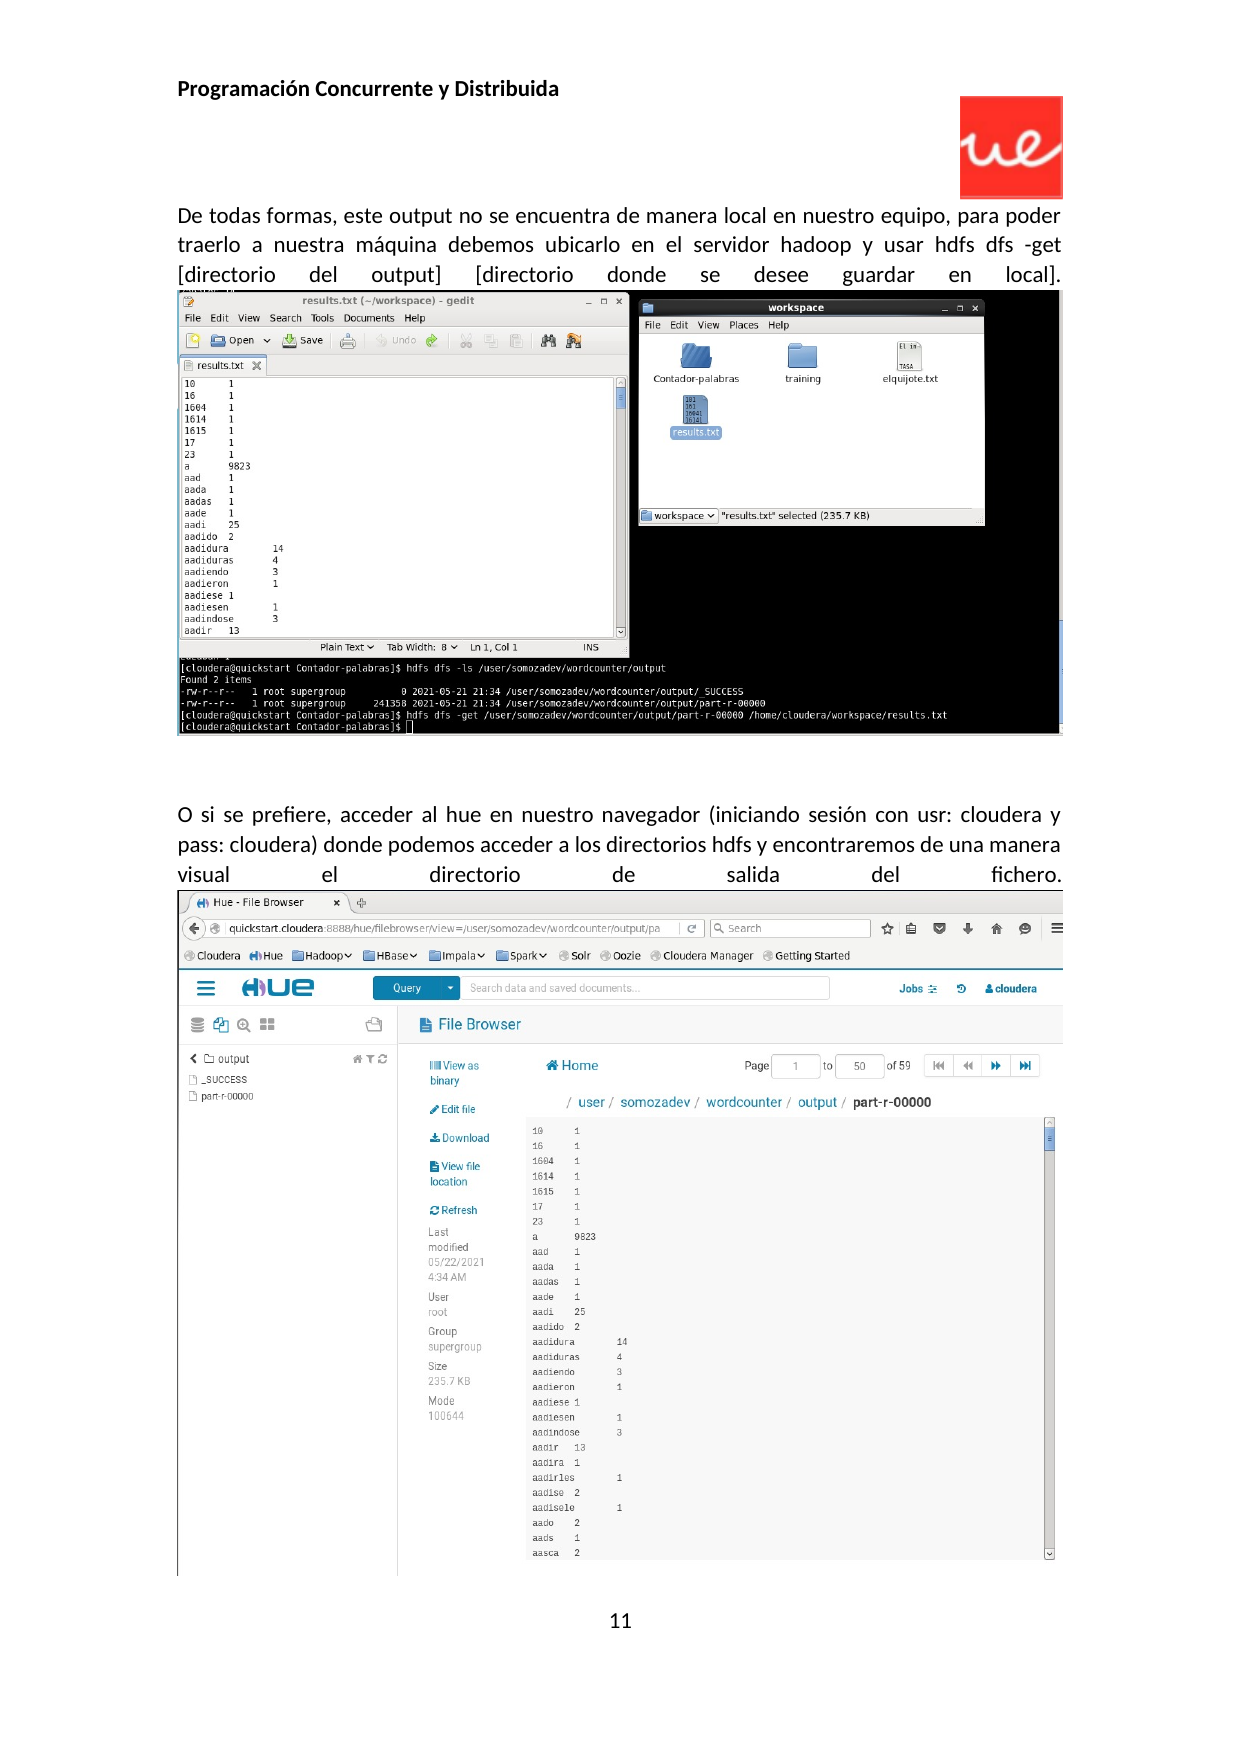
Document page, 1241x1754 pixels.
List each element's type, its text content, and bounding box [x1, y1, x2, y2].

text De todas formas, este output no se encuentra de manera local en nuestro equipo, para poder traerlo a nuestra máquina debemos ubicarlo en el servidor hadoop y usar hdfs dfs -get [directorio del output] [directorio donde se desee guardar en local]. [177, 201, 1063, 290]
text O si se prefiere, acceder al hue en nuestro navegador (iniciando sesión con usr: cloudera y pass: cloudera) donde podemos acceder a los directorios hdfs y encontraremos de una manera visual el directorio de salida del fichero. [177, 800, 1063, 890]
